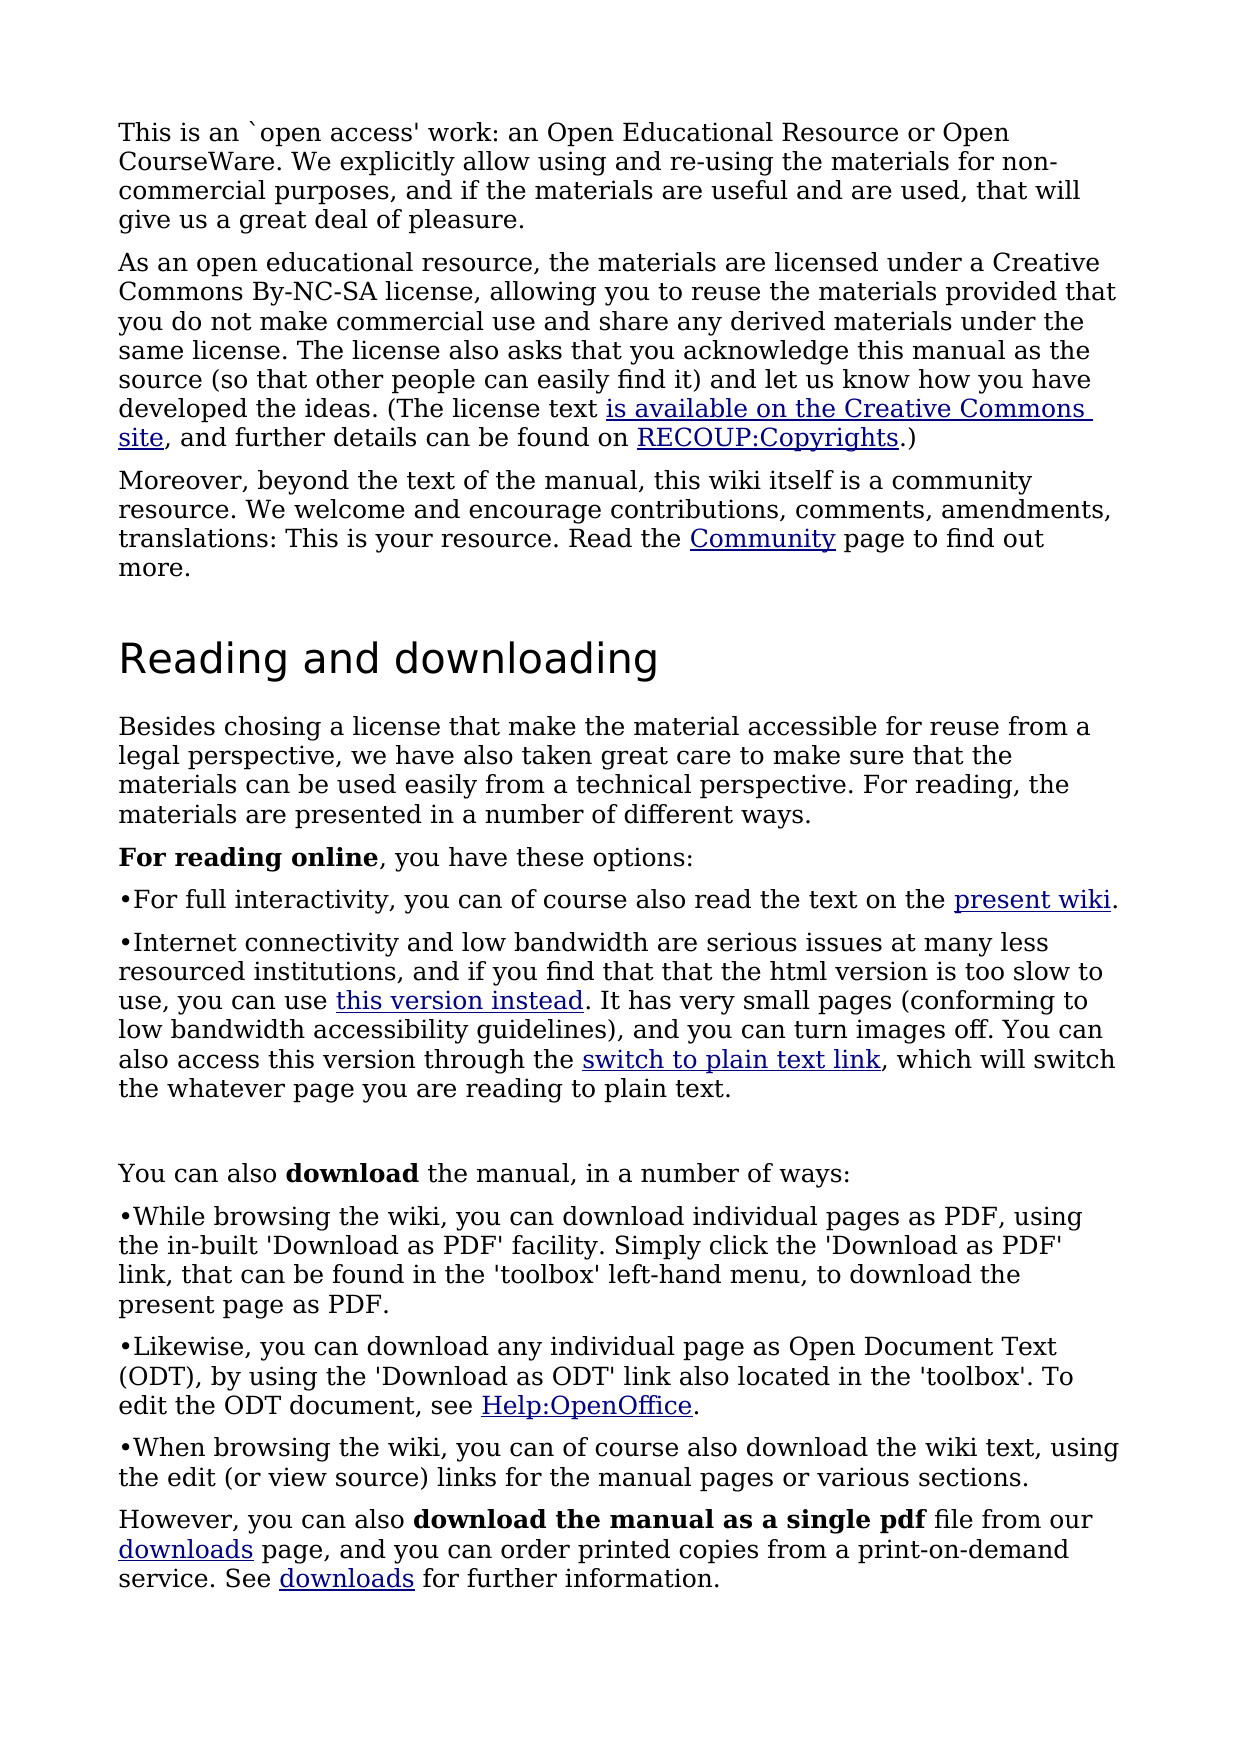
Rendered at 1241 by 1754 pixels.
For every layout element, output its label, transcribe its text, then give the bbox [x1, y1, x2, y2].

list While browsing the wiki, you can download individual pages as PDF, using the in-built 'Download as PDF' facility. Simply click the 'Download as PDF' link, that can be found in the 'toolbox' left-hand menu, to download the present page as PDF. [118, 1202, 1122, 1319]
subtitle Reading and downloading [118, 635, 1122, 684]
text For reading online, you have these options: [118, 842, 1122, 872]
list Likewise, you can download any individual page as Open Document Text (ODT), by using the 'Download as ODT' link also located in the 'toolbox'. To edit the ODT document, see Help:OpenOffice. [118, 1332, 1122, 1420]
text Moreover, beyond the text of the manual, this wiki itself is a community resource. We welcome and encourage contributions, comments, amendments, translations: This is your resource. Read the Community page to find out more. [118, 466, 1122, 583]
text You can also download the manual, in a number of ways: [118, 1159, 1122, 1189]
list When browsing the wiki, you can of course also download the wiki text, using the edit (or view source) links for the manual pages or various sections. [118, 1433, 1122, 1492]
list For full interactivity, you can of course also read the text on the present wiki. [118, 885, 1122, 914]
text Besides chosing a license that make the material accessible for reuse from a legal perspective, we have also taken great care to make sure that the materials can be used easily from a technical perspective. For reading, the materials are presented in a number of different ways. [118, 712, 1122, 829]
list Internet connectivity and low bandwidth are serious issues at many less resourced institutions, and if you find that that the html version is too slow to use, you can use this version instead. It has very small pages (conforming to low bandwidth accessibility guidelines), and you can turn images off. You can also access this version through the switch to plain text link, which will switch the whatever page you are reading to plain text. [118, 928, 1122, 1103]
text As an open educational resource, the materials are licensed under a Creative Commons By-NC-SA license, allowing you to reuse the materials provided that you do not make commercial use and share any derived materials under the same license. The license also asks that you acknowledge this manual as the source (so that other people can easily find it) and let us know how you have developed the ideas. (The license text is available on the Creative Commons site, and further details can be found on RECOUP:Copyrights.) [118, 248, 1122, 452]
text However, you can also download the manual as a single pdf file from our downloads page, and you can order printed copies from a print-on-demand service. See downloads for further information. [118, 1505, 1122, 1593]
text This is an `open access' work: an Open Educational Resource or Open CourseWare. We explicitly allow using and re-using the materials for non-commercial purposes, and if the materials are useful and are used, that will give us a great deal of pleasure. [118, 118, 1122, 235]
